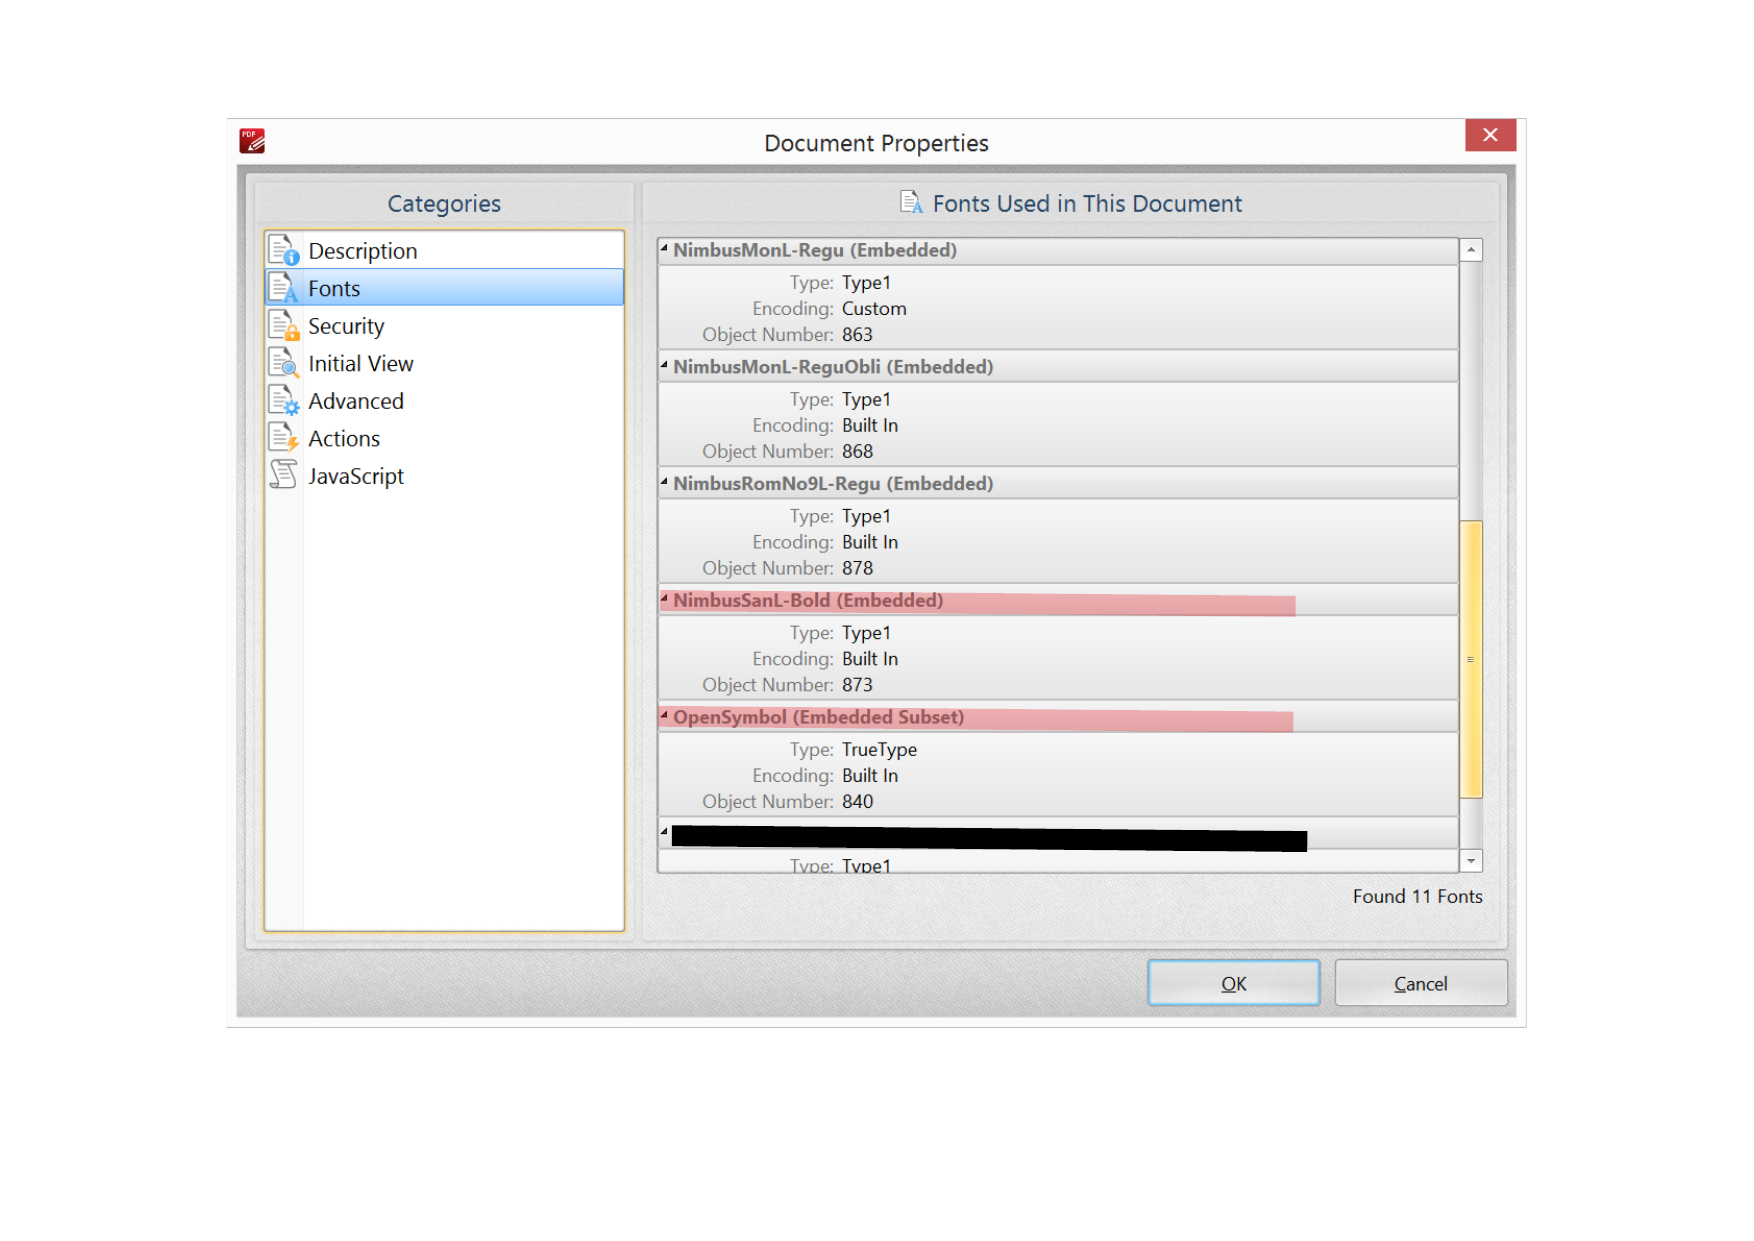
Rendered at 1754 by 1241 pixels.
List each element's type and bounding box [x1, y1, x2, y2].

picture [226, 118, 1527, 1028]
